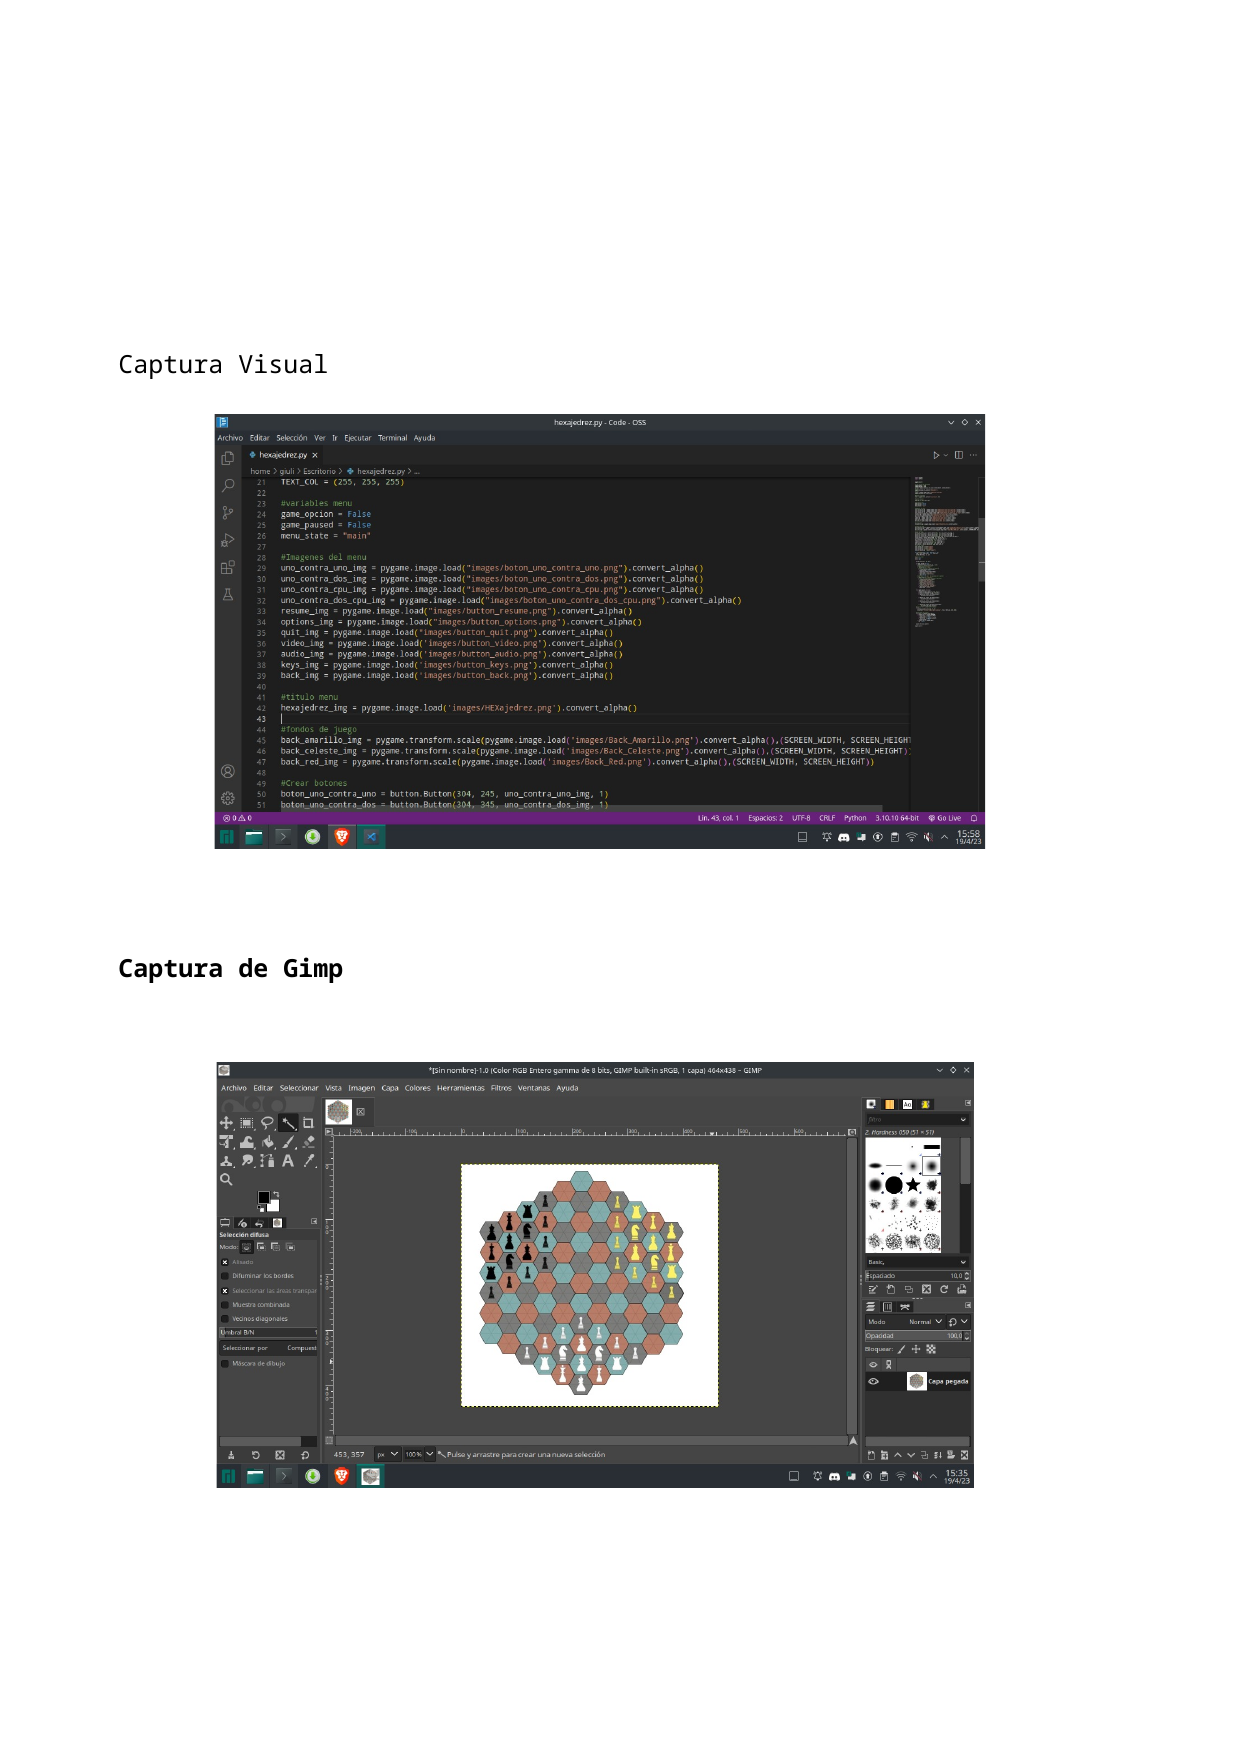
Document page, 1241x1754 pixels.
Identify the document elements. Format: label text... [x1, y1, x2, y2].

text Captura Visual [118, 347, 1038, 381]
picture [214, 414, 986, 849]
text Captura de Gimp [118, 950, 1038, 984]
picture [216, 1062, 974, 1488]
